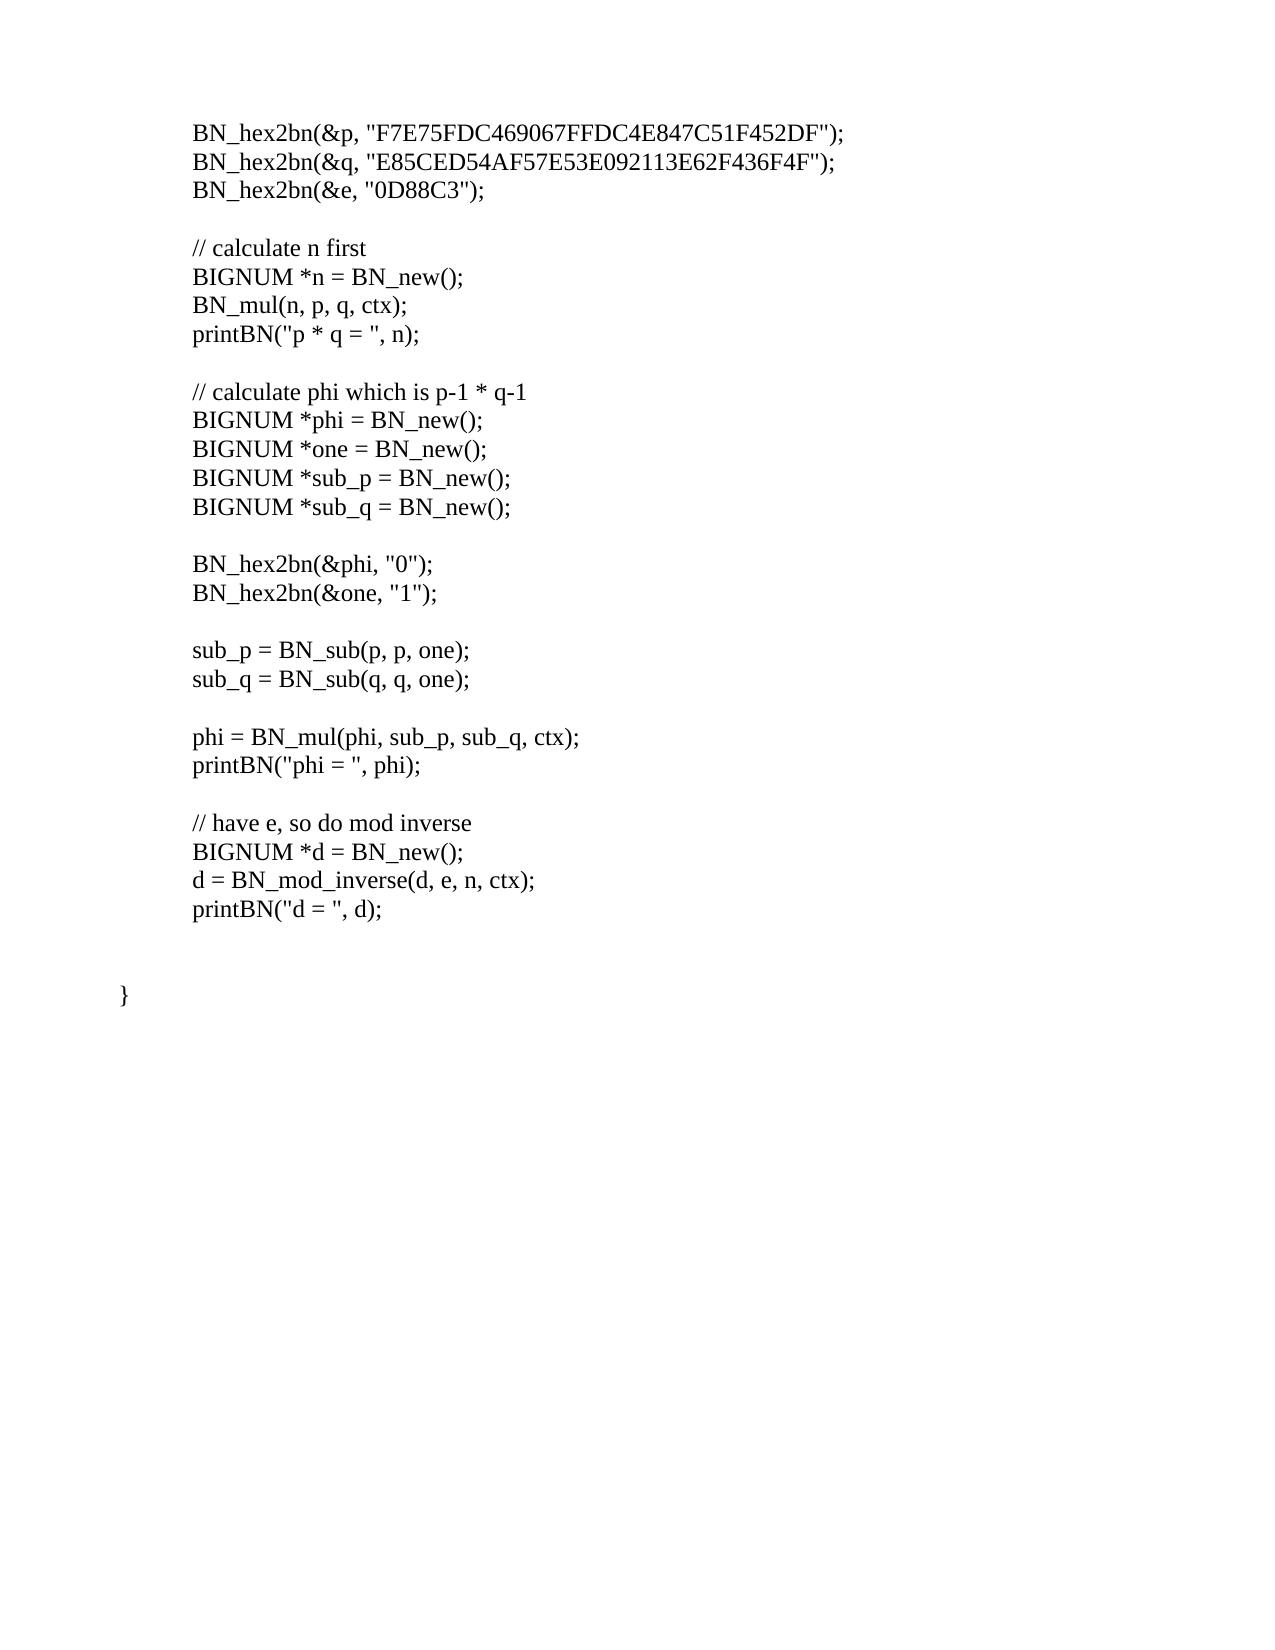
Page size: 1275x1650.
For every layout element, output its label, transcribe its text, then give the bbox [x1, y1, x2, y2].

text printBN("d = ", d); [118, 894, 1157, 923]
text BIGNUM *sub_p = BN_new(); [118, 463, 1157, 492]
text } [118, 981, 1157, 1009]
text printBN("p * q = ", n); [118, 319, 1157, 348]
text // calculate phi which is p-1 * q-1 [118, 377, 1157, 406]
text BN_hex2bn(&one, "1"); [118, 578, 1157, 607]
text BN_mul(n, p, q, ctx); [118, 291, 1157, 319]
text BN_hex2bn(&q, "E85CED54AF57E53E092113E62F436F4F"); [118, 147, 1157, 176]
text BN_hex2bn(&p, "F7E75FDC469067FFDC4E847C51F452DF"); [118, 118, 1157, 147]
text BIGNUM *one = BN_new(); [118, 434, 1157, 463]
text BIGNUM *n = BN_new(); [118, 262, 1157, 291]
text sub_q = BN_sub(q, q, one); [118, 664, 1157, 693]
text // have e, so do mod inverse [118, 808, 1157, 837]
text BIGNUM *sub_q = BN_new(); [118, 492, 1157, 521]
text printBN("phi = ", phi); [118, 751, 1157, 779]
text // calculate n first [118, 233, 1157, 262]
text d = BN_mod_inverse(d, e, n, ctx); [118, 866, 1157, 894]
text BN_hex2bn(&e, "0D88C3"); [118, 176, 1157, 204]
text sub_p = BN_sub(p, p, one); [118, 636, 1157, 664]
text phi = BN_mul(phi, sub_p, sub_q, ctx); [118, 722, 1157, 751]
text BIGNUM *phi = BN_new(); [118, 406, 1157, 434]
text BIGNUM *d = BN_new(); [118, 837, 1157, 866]
text BN_hex2bn(&phi, "0"); [118, 549, 1157, 578]
